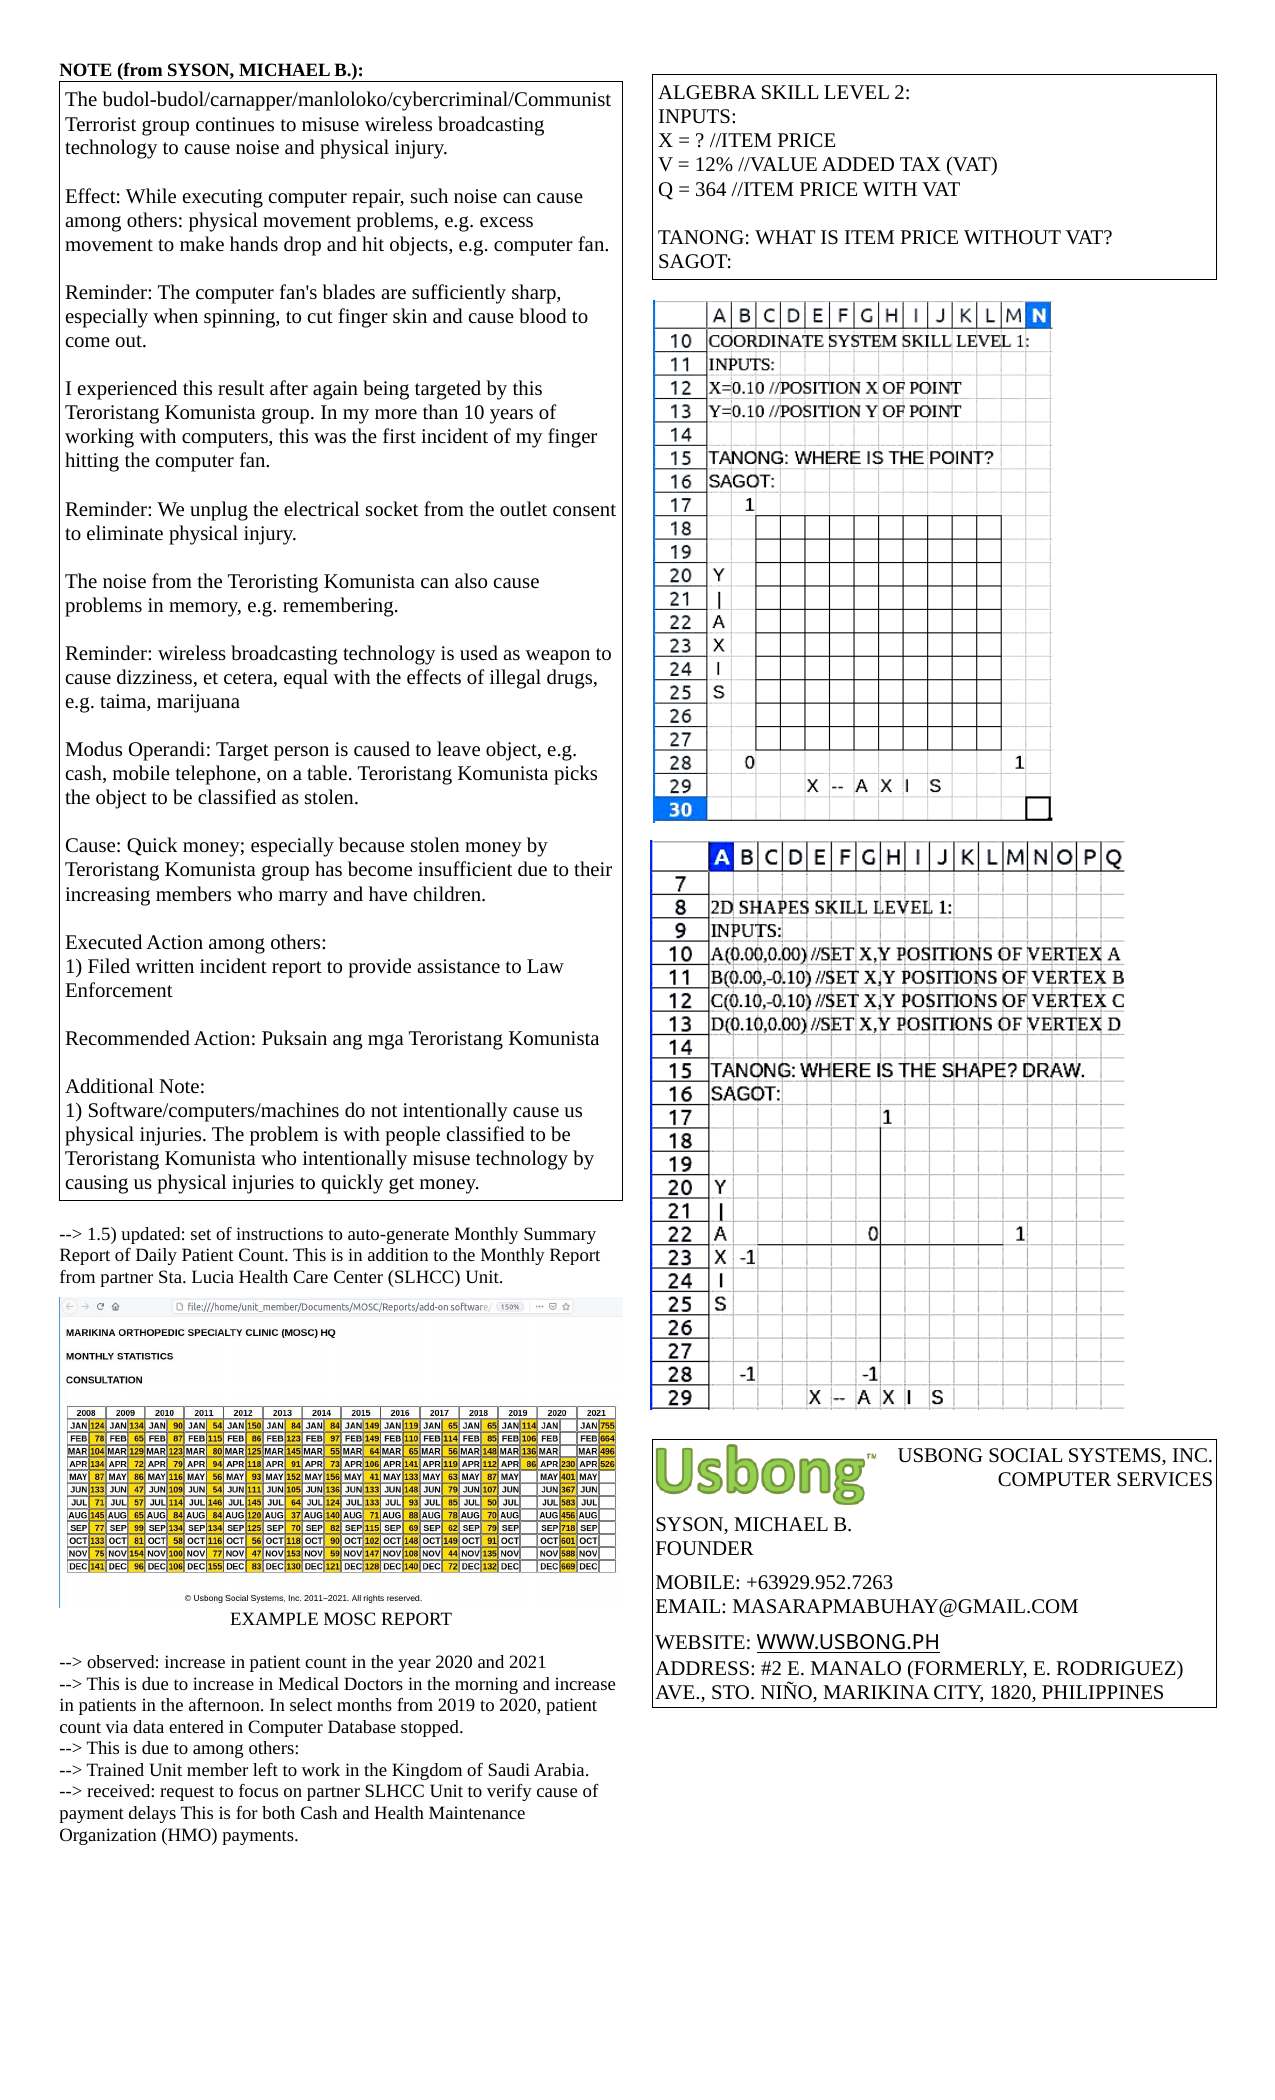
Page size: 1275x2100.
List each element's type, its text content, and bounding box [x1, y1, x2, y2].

text --> Trained Unit member left to work in the Kingdom of Saudi Arabia. [59, 1759, 623, 1780]
table_header The budol-budol/carnapper/manloloko/cybercriminal/Communist Terrorist group continues to misuse wireless broadcasting technology to cause noise and physical injury. Effect: While executing computer repair, such noise can cause among others: physical movement problems, e.g. excess movement to make hands drop and hit objects, e.g. computer fan. Reminder: The computer fan's blades are sufficiently sharp, especially when spinning, to cut finger skin and cause blood to come out. I experienced this result after again being targeted by this Teroristang Komunista group. In my more than 10 years of working with computers, this was the first incident of my finger hitting the computer fan. Reminder: We unplug the electrical socket from the outlet consent to eliminate physical injury. The noise from the Teroristing Komunista can also cause problems in memory, e.g. remembering. Reminder: wireless broadcasting technology is used as weapon to cause dizziness, et cetera, equal with the effects of illegal drugs, e.g. taima, marijuana Modus Operandi: Target person is caused to leave object, e.g. cash, mobile telephone, on a table. Teroristang Komunista picks the object to be classified as stolen. Cause: Quick money; especially because stolen money by Teroristang Komunista group has become insufficient due to their increasing members who marry and have children. Executed Action among others: 1) Filed written incident report to provide assistance to Law Enforcement Recommended Action: Puksain ang mga Teroristang Komunista Additional Note: 1) Software/computers/machines do not intentionally cause us physical injuries. The problem is with people classified to be Teroristang Komunista who intentionally misuse technology by causing us physical injuries to quickly get money. [60, 82, 622, 1200]
text --> This is due to among others: [59, 1737, 623, 1759]
picture [653, 300, 1053, 823]
text --> 1.5) updated: set of instructions to auto-generate Monthly Summary Report of Daily Patient Count. This is in addition to the Monthly Report from partner Sta. Lucia Health Care Center (SLHCC) Unit. [59, 1223, 623, 1287]
picture [59, 1297, 623, 1608]
text NOTE (from SYSON, MICHAEL B.): [59, 59, 623, 81]
picture [655, 1444, 877, 1505]
text --> received: request to focus on partner SLHCC Unit to verify cause of payment delays This is for both Cash and Health Maintenance Organization (HMO) payments. [59, 1780, 623, 1845]
table_header USBONG SOCIAL SYSTEMS, INC. COMPUTER SERVICES SYSON, MICHAEL B. FOUNDER MOBILE: +63929.952.7263 EMAIL: MASARAPMABUHAY@GMAIL.COM WEBSITE: WWW.USBONG.PH ADDRESS: #2 E. MANALO (FORMERLY, E. RODRIGUEZ) AVE., STO. NIÑO, MARIKINA CITY, 1820, PHILIPPINES [653, 1440, 1216, 1707]
text --> observed: increase in patient count in the year 2020 and 2021 [59, 1651, 623, 1672]
table_header ALGEBRA SKILL LEVEL 2: INPUTS: X = ? //ITEM PRICE V = 12% //VALUE ADDED TAX (VAT) Q = 364 //ITEM PRICE WITH VAT TANONG: WHAT IS ITEM PRICE WITHOUT VAT? SAGOT: [653, 75, 1216, 278]
text --> This is due to increase in Medical Doctors in the morning and increase in patients in the afternoon. In select months from 2019 to 2020, patient count via data entered in Computer Database stopped. [59, 1672, 623, 1737]
text EXAMPLE MOSC REPORT [59, 1608, 623, 1629]
picture [650, 840, 1125, 1410]
text [59, 1287, 623, 1297]
